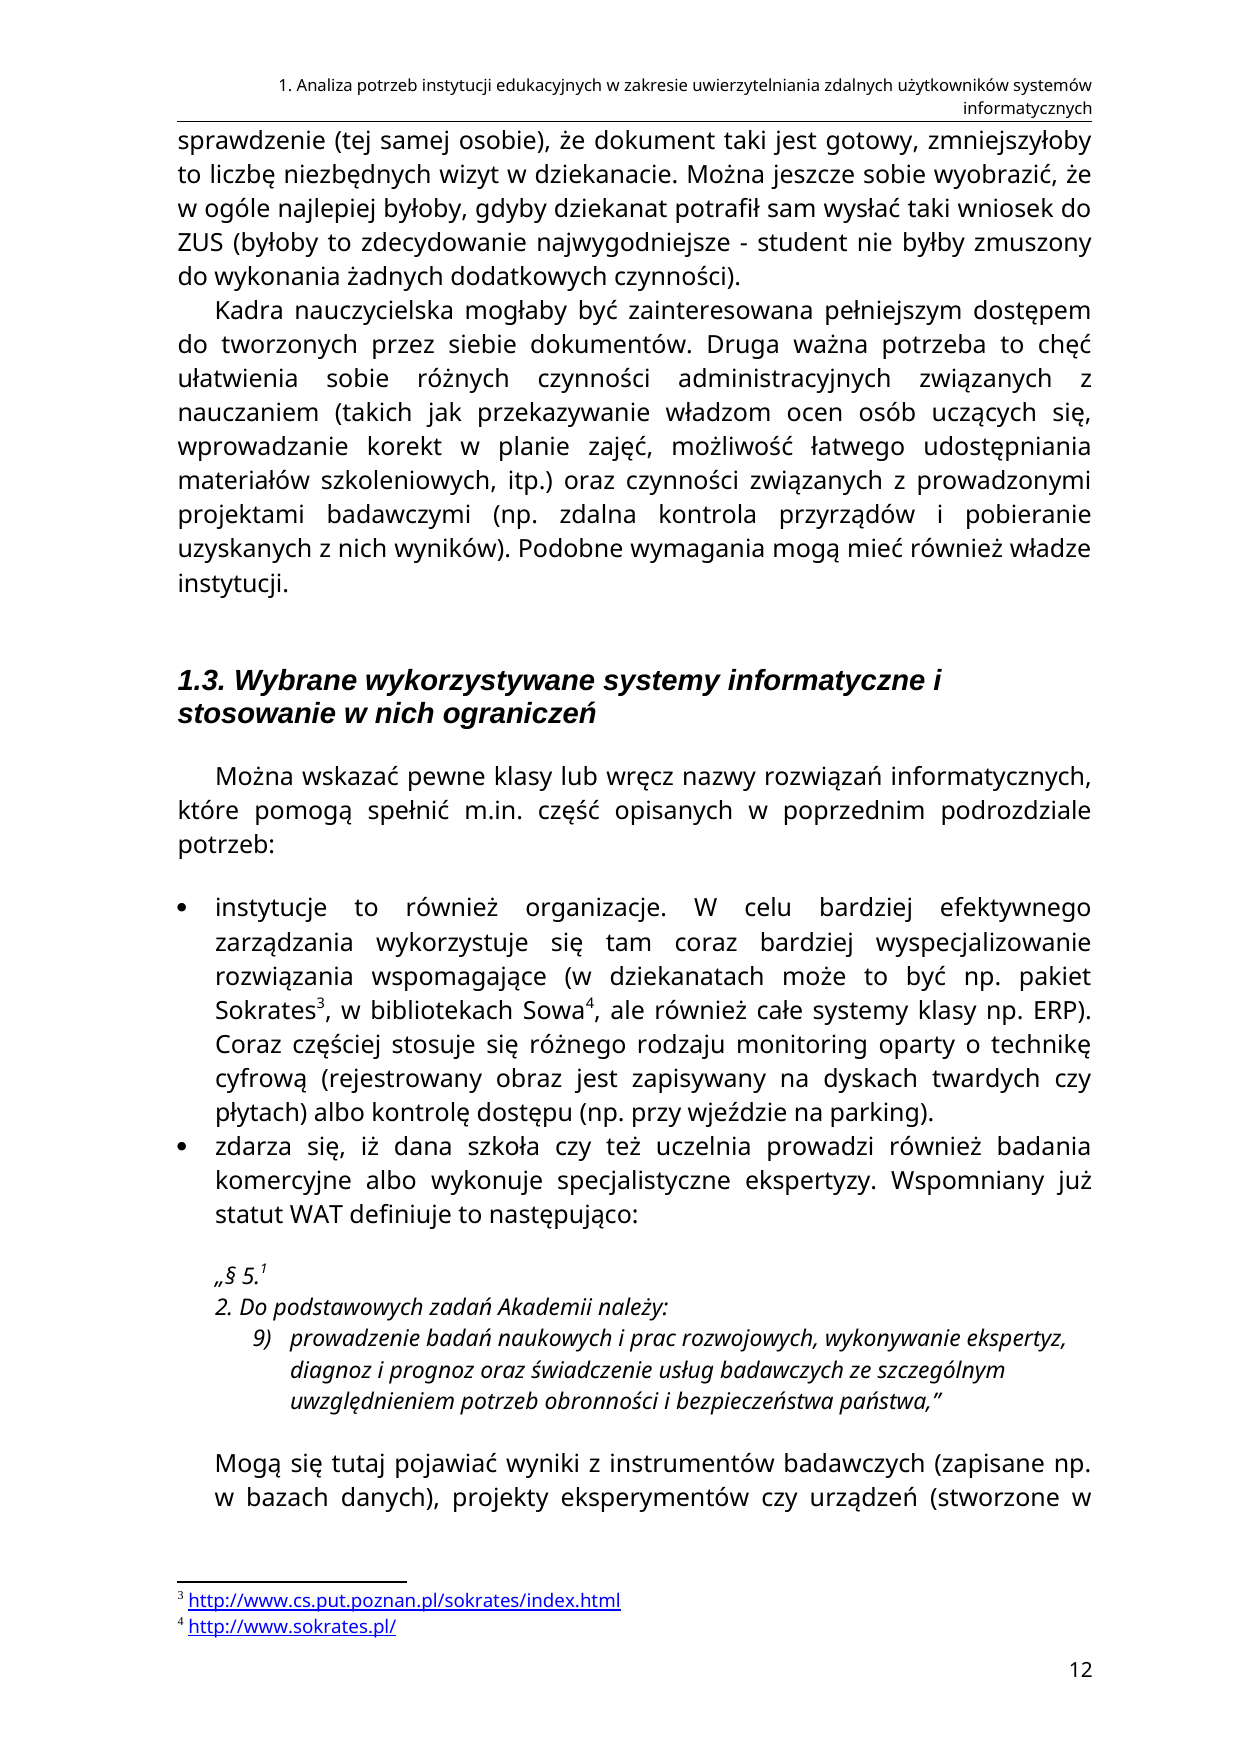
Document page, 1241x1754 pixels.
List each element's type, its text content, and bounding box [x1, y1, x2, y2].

list prowadzenie badań naukowych i prac rozwojowych, wykonywanie ekspertyz, diagnoz i prognoz oraz świadczenie usług badawczych ze szczególnym uwzględnieniem potrzeb obronności i bezpieczeństwa państwa,” [252, 1322, 1092, 1416]
subtitle 1.3. Wybrane wykorzystywane systemy informatyczne i stosowanie w nich ograniczeń [177, 662, 1092, 729]
text Można wskazać pewne klasy lub wręcz nazwy rozwiązań informatycznych, które pomogą spełnić m.in. część opisanych w poprzednim podrozdziale potrzeb: [177, 759, 1092, 861]
list zdarza się, iż dana szkoła czy też uczelnia prowadzi również badania komercyjne albo wykonuje specjalistyczne ekspertyzy. Wspomniany już statut WAT definiuje to następująco: [177, 1128, 1092, 1231]
text „§ 5.1 [215, 1260, 1092, 1291]
list http://www.cs.put.poznan.pl/sokrates/index.html [177, 1588, 1092, 1613]
list http://www.sokrates.pl/ [177, 1613, 1092, 1639]
text Mogą się tutaj pojawiać wyniki z instrumentów badawczych (zapisane np. w bazach danych), projekty eksperymentów czy urządzeń (stworzone w [214, 1445, 1092, 1513]
list instytucje to również organizacje. W celu bardziej efektywnego zarządzania wykorzystuje się tam coraz bardziej wyspecjalizowanie rozwiązania wspomagające (w dziekanatach może to być np. pakiet Sokrates, w bibliotekach Sowa, ale również całe systemy klasy np. ERP). Coraz częściej stosuje się różnego rodzaju monitoring oparty o technikę cyfrową (rejestrowany obraz jest zapisywany na dyskach twardych czy płytach) albo kontrolę dostępu (np. przy wjeździe na parking). [177, 890, 1092, 1128]
text Kadra nauczycielska mogłaby być zainteresowana pełniejszym dostępem do tworzonych przez siebie dokumentów. Druga ważna potrzeba to chęć ułatwienia sobie różnych czynności administracyjnych związanych z nauczaniem (takich jak przekazywanie władzom ocen osób uczących się, wprowadzanie korekt w planie zajęć, możliwość łatwego udostępniania materiałów szkoleniowych, itp.) oraz czynności związanych z prowadzonymi projektami badawczymi (np. zdalna kontrola przyrządów i pobieranie uzyskanych z nich wyników). Podobne wymagania mogą mieć również władze instytucji. [177, 293, 1092, 599]
text 2. Do podstawowych zadań Akademii należy: [215, 1291, 1092, 1322]
text sprawdzenie (tej samej osobie), że dokument taki jest gotowy, zmniejszyłoby to liczbę niezbędnych wizyt w dziekanacie. Można jeszcze sobie wyobrazić, że w ogóle najlepiej byłoby, gdyby dziekanat potrafił sam wysłać taki wniosek do ZUS (byłoby to zdecydowanie najwygodniejsze - student nie byłby zmuszony do wykonania żadnych dodatkowych czynności). [177, 122, 1092, 293]
